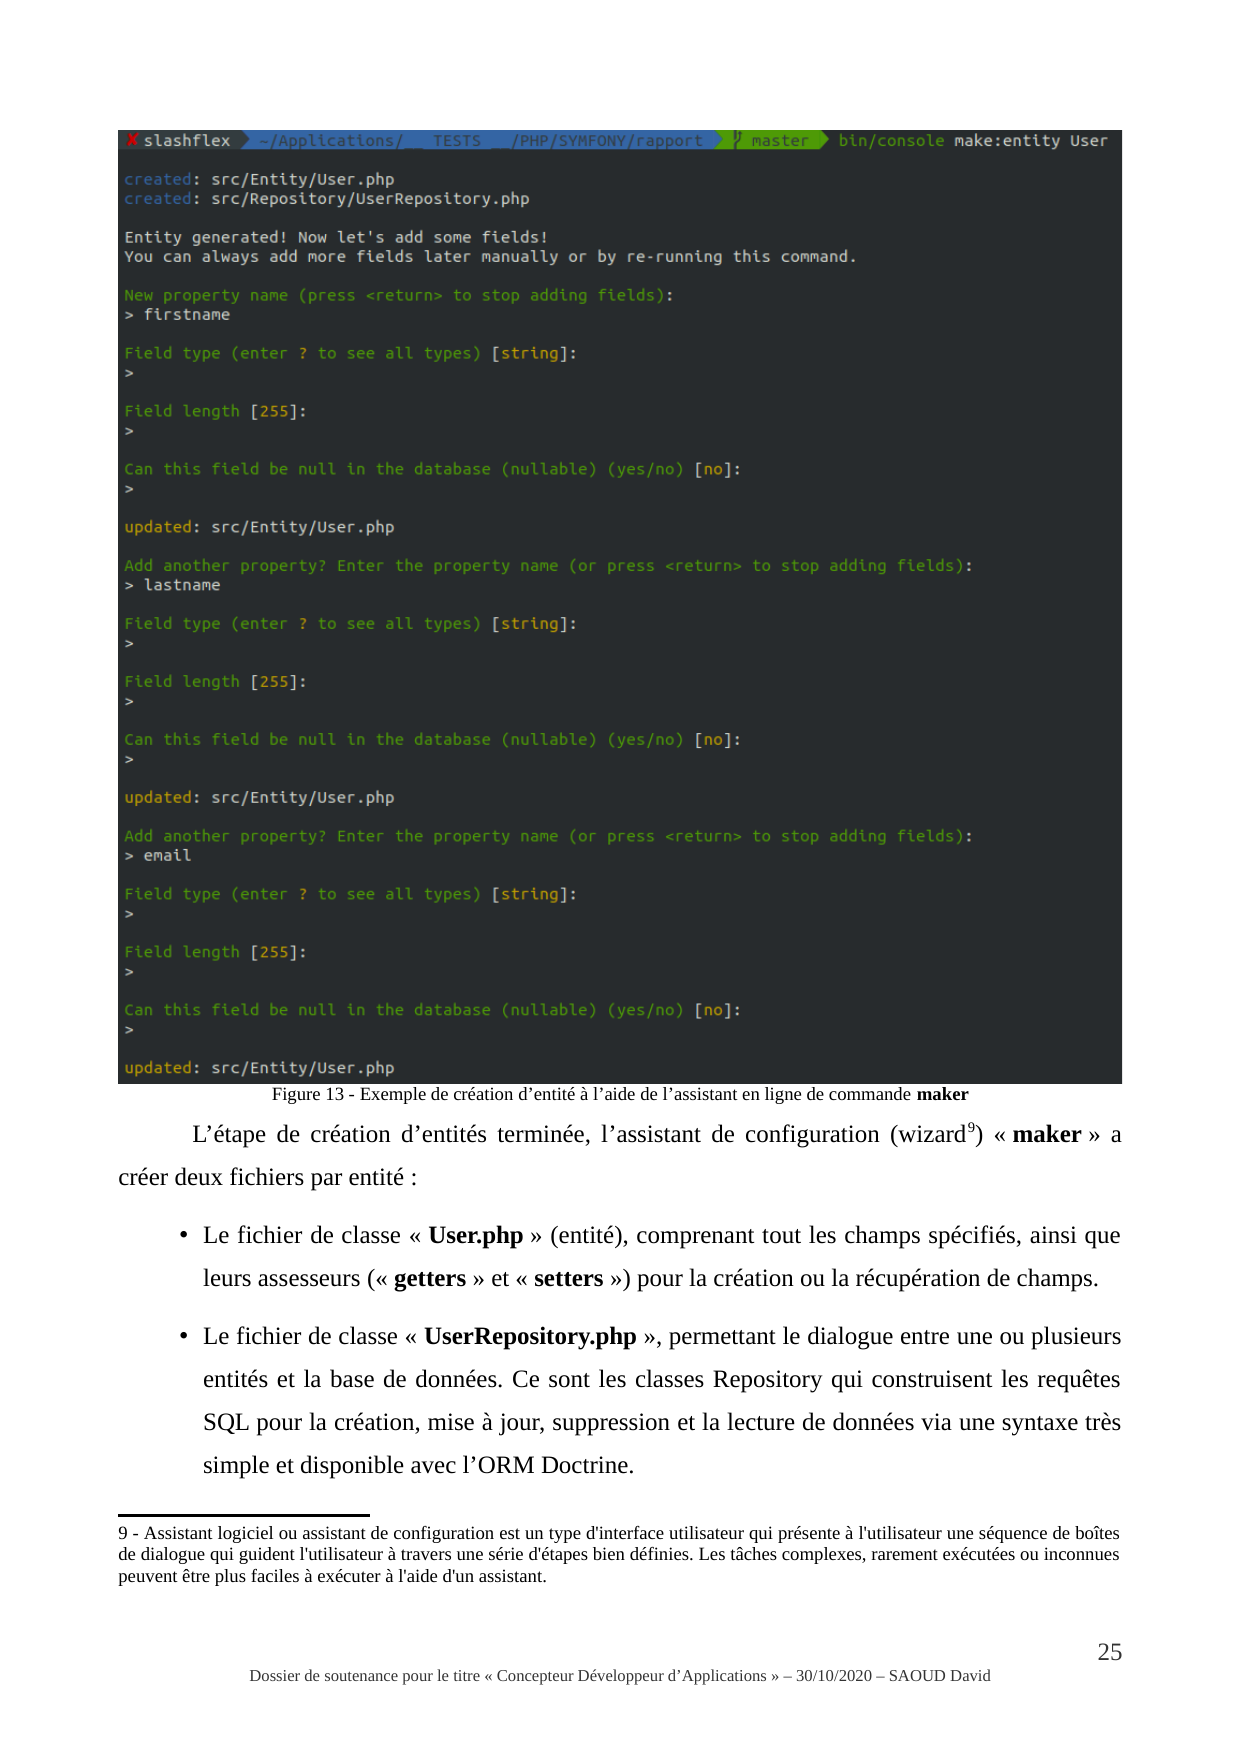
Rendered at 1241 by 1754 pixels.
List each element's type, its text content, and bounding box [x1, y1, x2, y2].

text Figure 13 - Exemple de création d’entité à l’aide de l’assistant en ligne de commande maker [118, 1084, 1122, 1105]
list Le fichier de classe « User.php » (entité), comprenant tout les champs spécifiés, ainsi que leurs assesseurs (« getters » et « setters ») pour la création ou la récupération de champs. [179, 1220, 1122, 1292]
text [118, 118, 1122, 130]
picture [118, 130, 1123, 1084]
text - Assistant logiciel ou assistant de configuration est un type d'interface utilisateur qui présente à l'utilisateur une séquence de boîtes de dialogue qui guident l'utilisateur à travers une série d'étapes bien définies. Les tâches complexes, rarement exécutées ou inconnues peuvent être plus faciles à exécuter à l'aide d'un assistant. [118, 1522, 1122, 1586]
list Le fichier de classe « UserRepository.php », permettant le dialogue entre une ou plusieurs entités et la base de données. Ce sont les classes Repository qui construisent les requêtes SQL pour la création, mise à jour, suppression et la lecture de données via une syntaxe très simple et disponible avec l’ORM Doctrine. [179, 1321, 1122, 1479]
text L’étape de création d’entités terminée, l’assistant de configuration (wizard) « maker » a créer deux fichiers par entité : [118, 1105, 1122, 1191]
